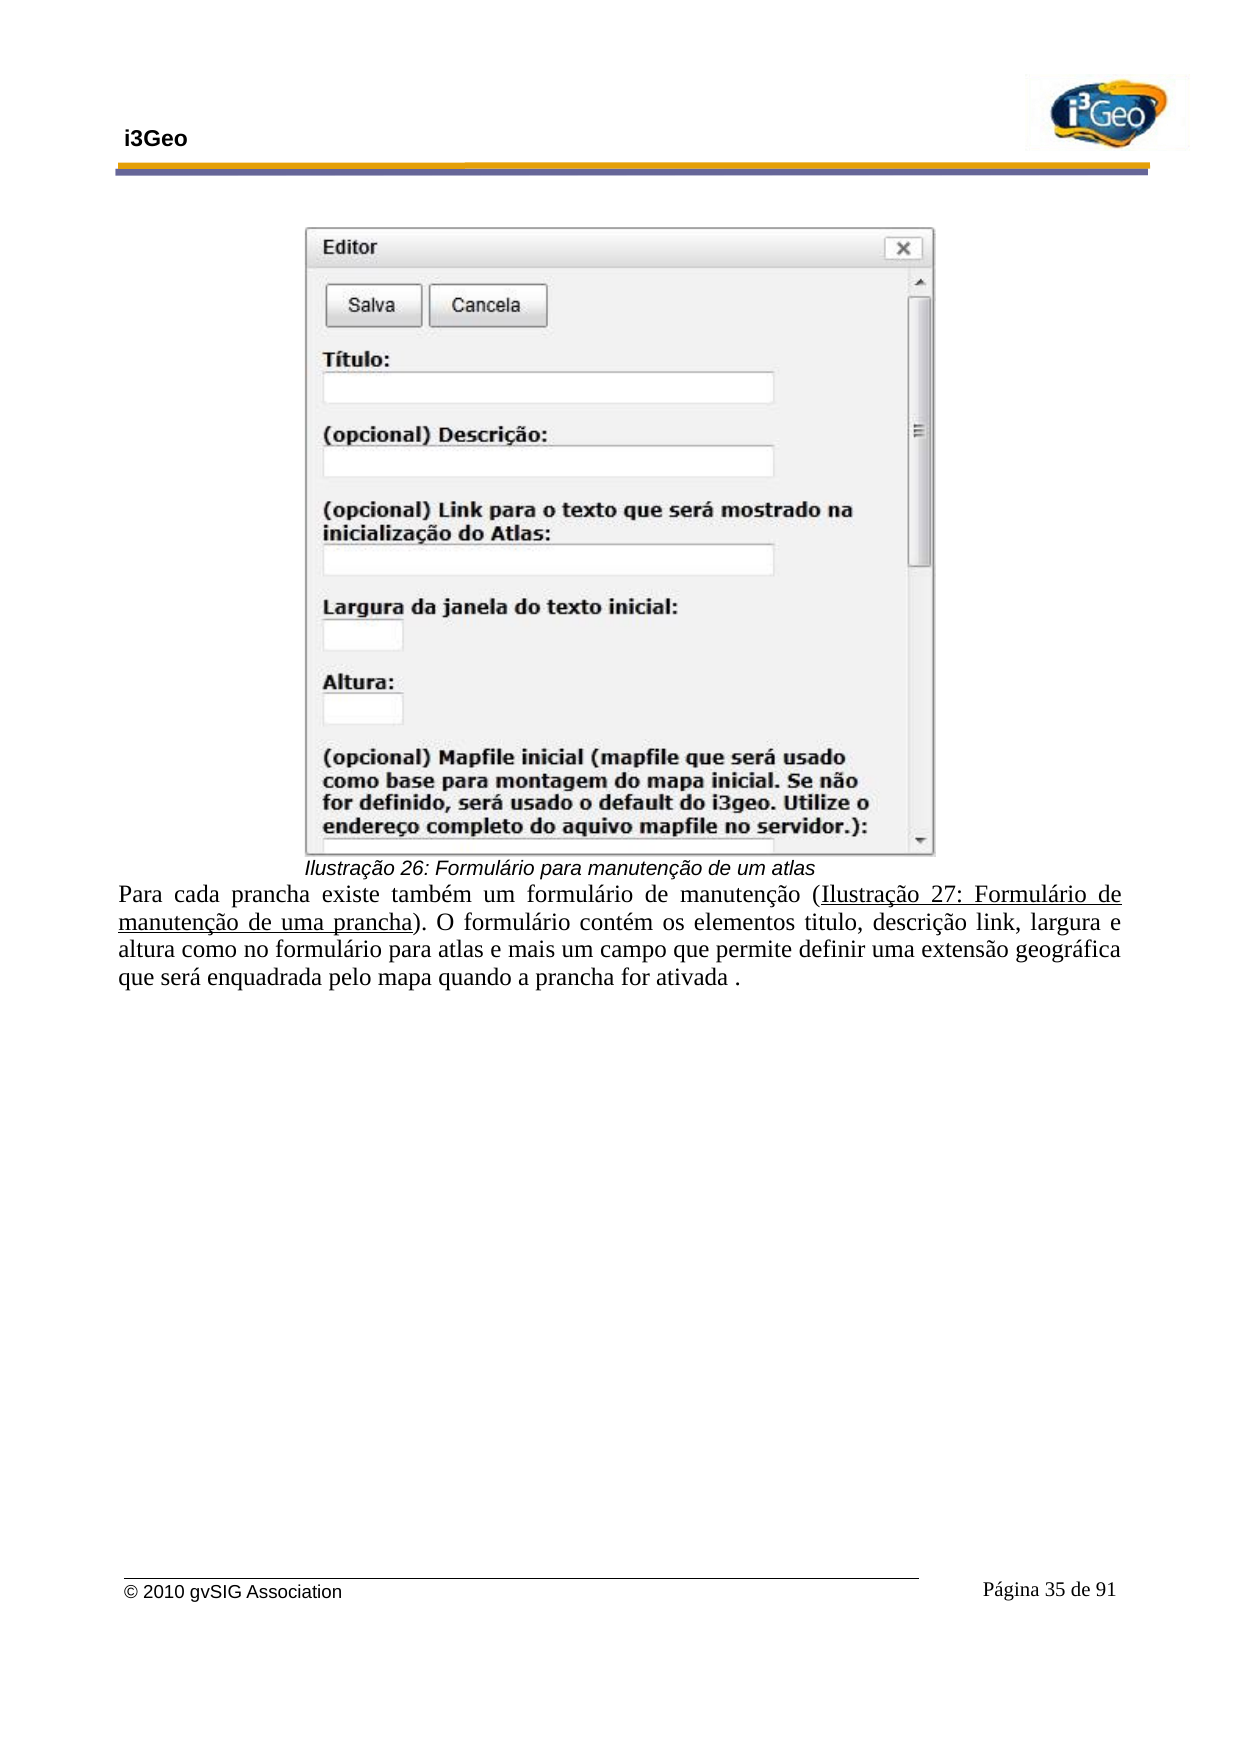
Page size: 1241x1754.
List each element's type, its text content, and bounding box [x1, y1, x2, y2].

picture [304, 227, 936, 857]
picture [1025, 74, 1191, 151]
text Para cada prancha existe também um formulário de manutenção (Ilustração 27: Formulário de manutenção de uma prancha). O formulário contém os elementos titulo, descrição link, largura e altura como no formulário para atlas e mais um campo que permite definir uma extensão geográfica que será enquadrada pelo mapa quando a prancha for ativada . [118, 214, 1122, 991]
text Ilustração 26: Formulário para manutenção de um atlas [304, 857, 936, 880]
